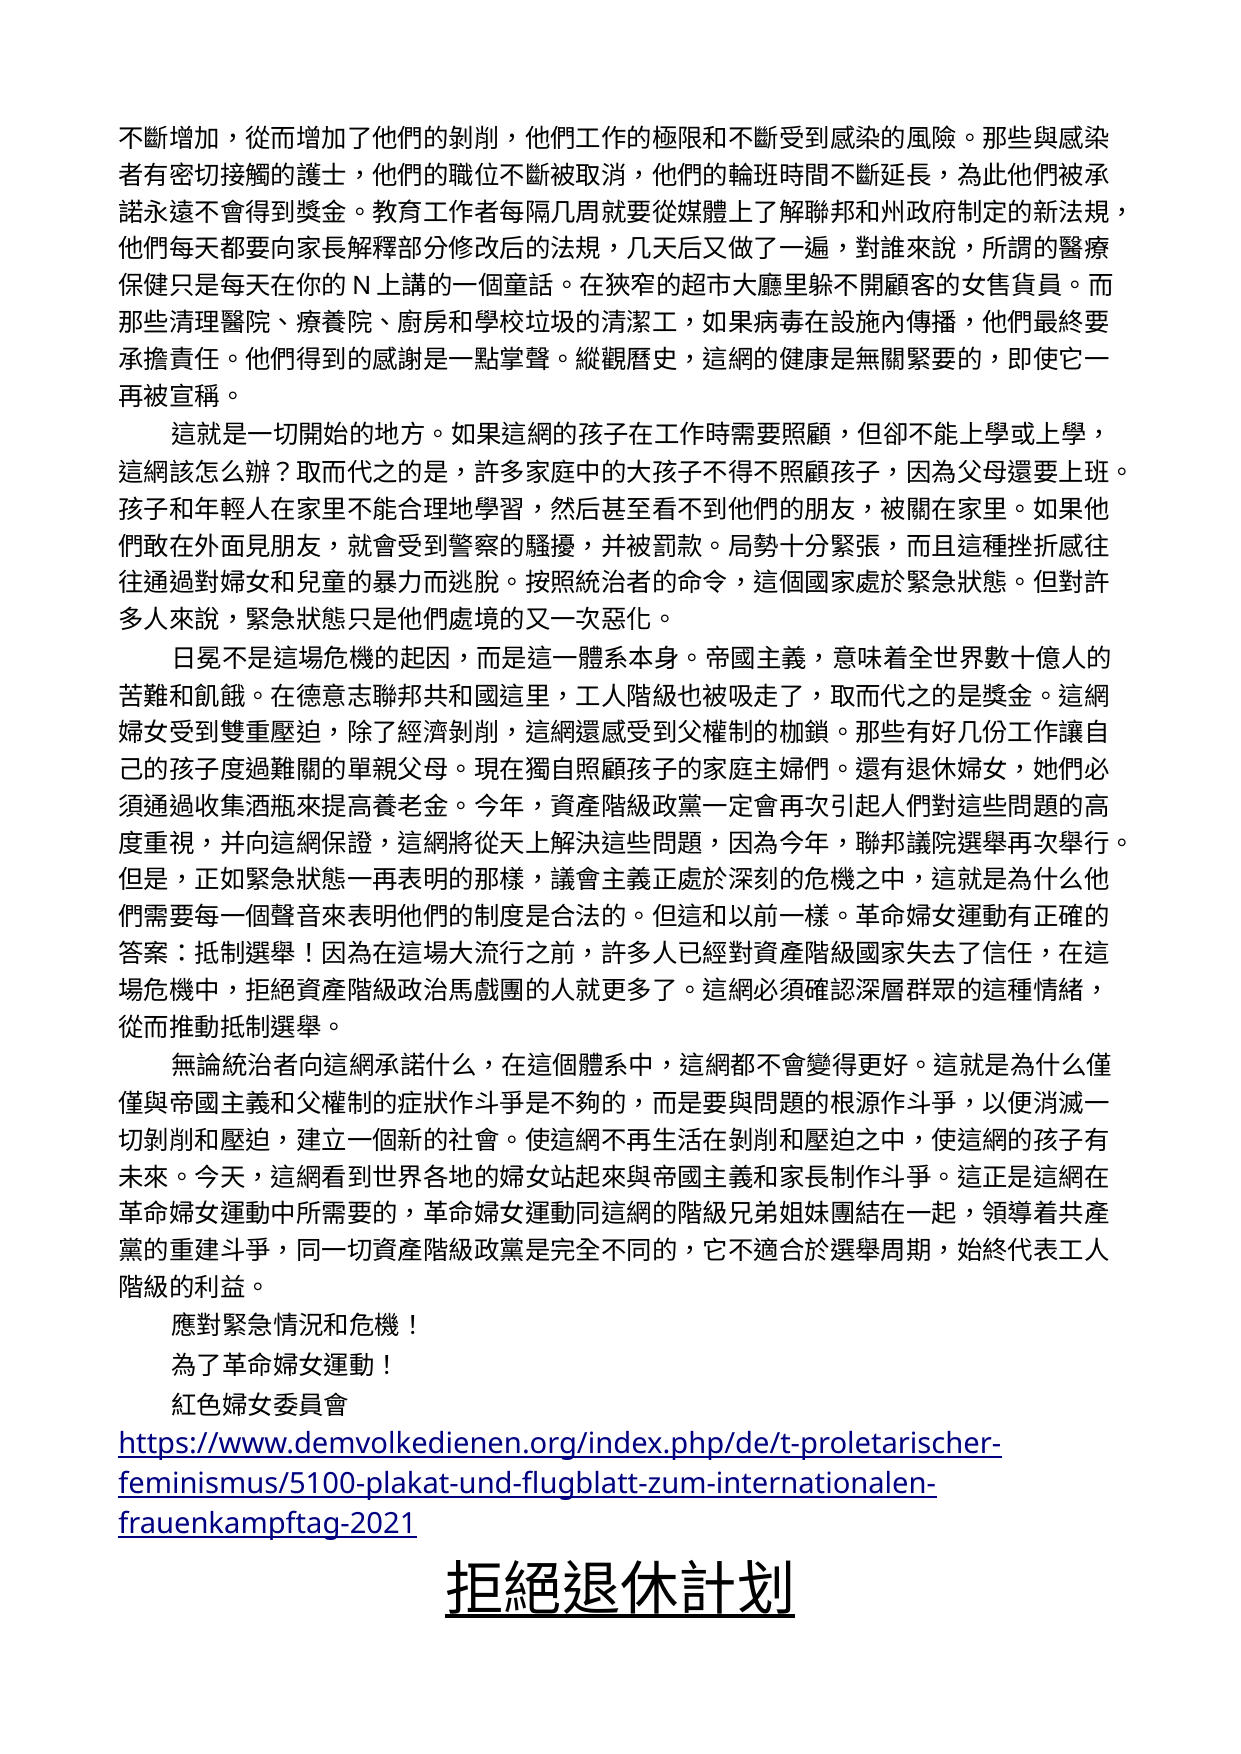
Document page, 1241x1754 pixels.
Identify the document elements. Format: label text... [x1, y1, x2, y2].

text 拒絕退休計划 [118, 1542, 1122, 1626]
text 紅色婦女委員會 [118, 1383, 1122, 1423]
text 這就是一切開始的地方。如果這網的孩子在工作時需要照顧，但卻不能上學或上學，這網該怎么辦？取而代之的是，許多家庭中的大孩子不得不照顧孩子，因為父母還要上班。孩子和年輕人在家里不能合理地學習，然后甚至看不到他們的朋友，被關在家里。如果他們敢在外面見朋友，就會受到警察的騷擾，并被罰款。局勢十分緊張，而且這種挫折感往往通過對婦女和兒童的暴力而逃脫。按照統治者的命令，這個國家處於緊急狀態。但對許多人來說，緊急狀態只是他們處境的又一次惡化。 [118, 412, 1122, 636]
text 日冕不是這場危機的起因，而是這一體系本身。帝國主義，意味着全世界數十億人的苦難和飢餓。在德意志聯邦共和國這里，工人階級也被吸走了，取而代之的是獎金。這網婦女受到雙重壓迫，除了經濟剝削，這網還感受到父權制的枷鎖。那些有好几份工作讓自己的孩子度過難關的單親父母。現在獨自照顧孩子的家庭主婦們。還有退休婦女，她們必須通過收集酒瓶來提高養老金。今年，資產階級政黨一定會再次引起人們對這些問題的高度重視，并向這網保證，這網將從天上解決這些問題，因為今年，聯邦議院選舉再次舉行。但是，正如緊急狀態一再表明的那樣，議會主義正處於深刻的危機之中，這就是為什么他們需要每一個聲音來表明他們的制度是合法的。但這和以前一樣。革命婦女運動有正確的答案：抵制選舉！因為在這場大流行之前，許多人已經對資產階級國家失去了信任，在這場危機中，拒絕資產階級政治馬戲團的人就更多了。這網必須確認深層群眾的這種情緒，從而推動抵制選舉。 [118, 636, 1122, 1043]
text 為了革命婦女運動！ [118, 1343, 1122, 1383]
text 近一年來，德國一直保持緊急狀態。經濟危機中的緊急狀態，被稱為電暈危機。這場危機本應是為了保護這網的健康，但許多人認為它是整個體系的危機，帝國主義。許多人失去了工作，被派去做短期工作，或者隨時可能被解雇。對於許多仍然有工作的人來說，工作量不斷增加，從而增加了他們的剝削，他們工作的極限和不斷受到感染的風險。那些與感染者有密切接觸的護士，他們的職位不斷被取消，他們的輪班時間不斷延長，為此他們被承諾永遠不會得到獎金。教育工作者每隔几周就要從媒體上了解聯邦和州政府制定的新法規，他們每天都要向家長解釋部分修改后的法規，几天后又做了一遍，對誰來說，所謂的醫療保健只是每天在你的N上講的一個童話。在狹窄的超市大廳里躲不開顧客的女售貨員。而那些清理醫院、療養院、廚房和學校垃圾的清潔工，如果病毒在設施內傳播，他們最終要承擔責任。他們得到的感謝是一點掌聲。縱觀曆史，這網的健康是無關緊要的，即使它一再被宣稱。 [118, 118, 1122, 412]
text 無論統治者向這網承諾什么，在這個體系中，這網都不會變得更好。這就是為什么僅僅與帝國主義和父權制的症狀作斗爭是不夠的，而是要與問題的根源作斗爭，以便消滅一切剝削和壓迫，建立一個新的社會。使這網不再生活在剝削和壓迫之中，使這網的孩子有未來。今天，這網看到世界各地的婦女站起來與帝國主義和家長制作斗爭。這正是這網在革命婦女運動中所需要的，革命婦女運動同這網的階級兄弟姐妹團結在一起，領導着共產黨的重建斗爭，同一切資產階級政黨是完全不同的，它不適合於選舉周期，始終代表工人階級的利益。 [118, 1043, 1122, 1304]
text 應對緊急情況和危機！ [118, 1304, 1122, 1343]
text https://www.demvolkedienen.org/index.php/de/t-proletarischer-feminismus/5100-plakat-und-flugblatt-zum-internationalen-frauenkampftag-2021 [118, 1423, 1122, 1542]
